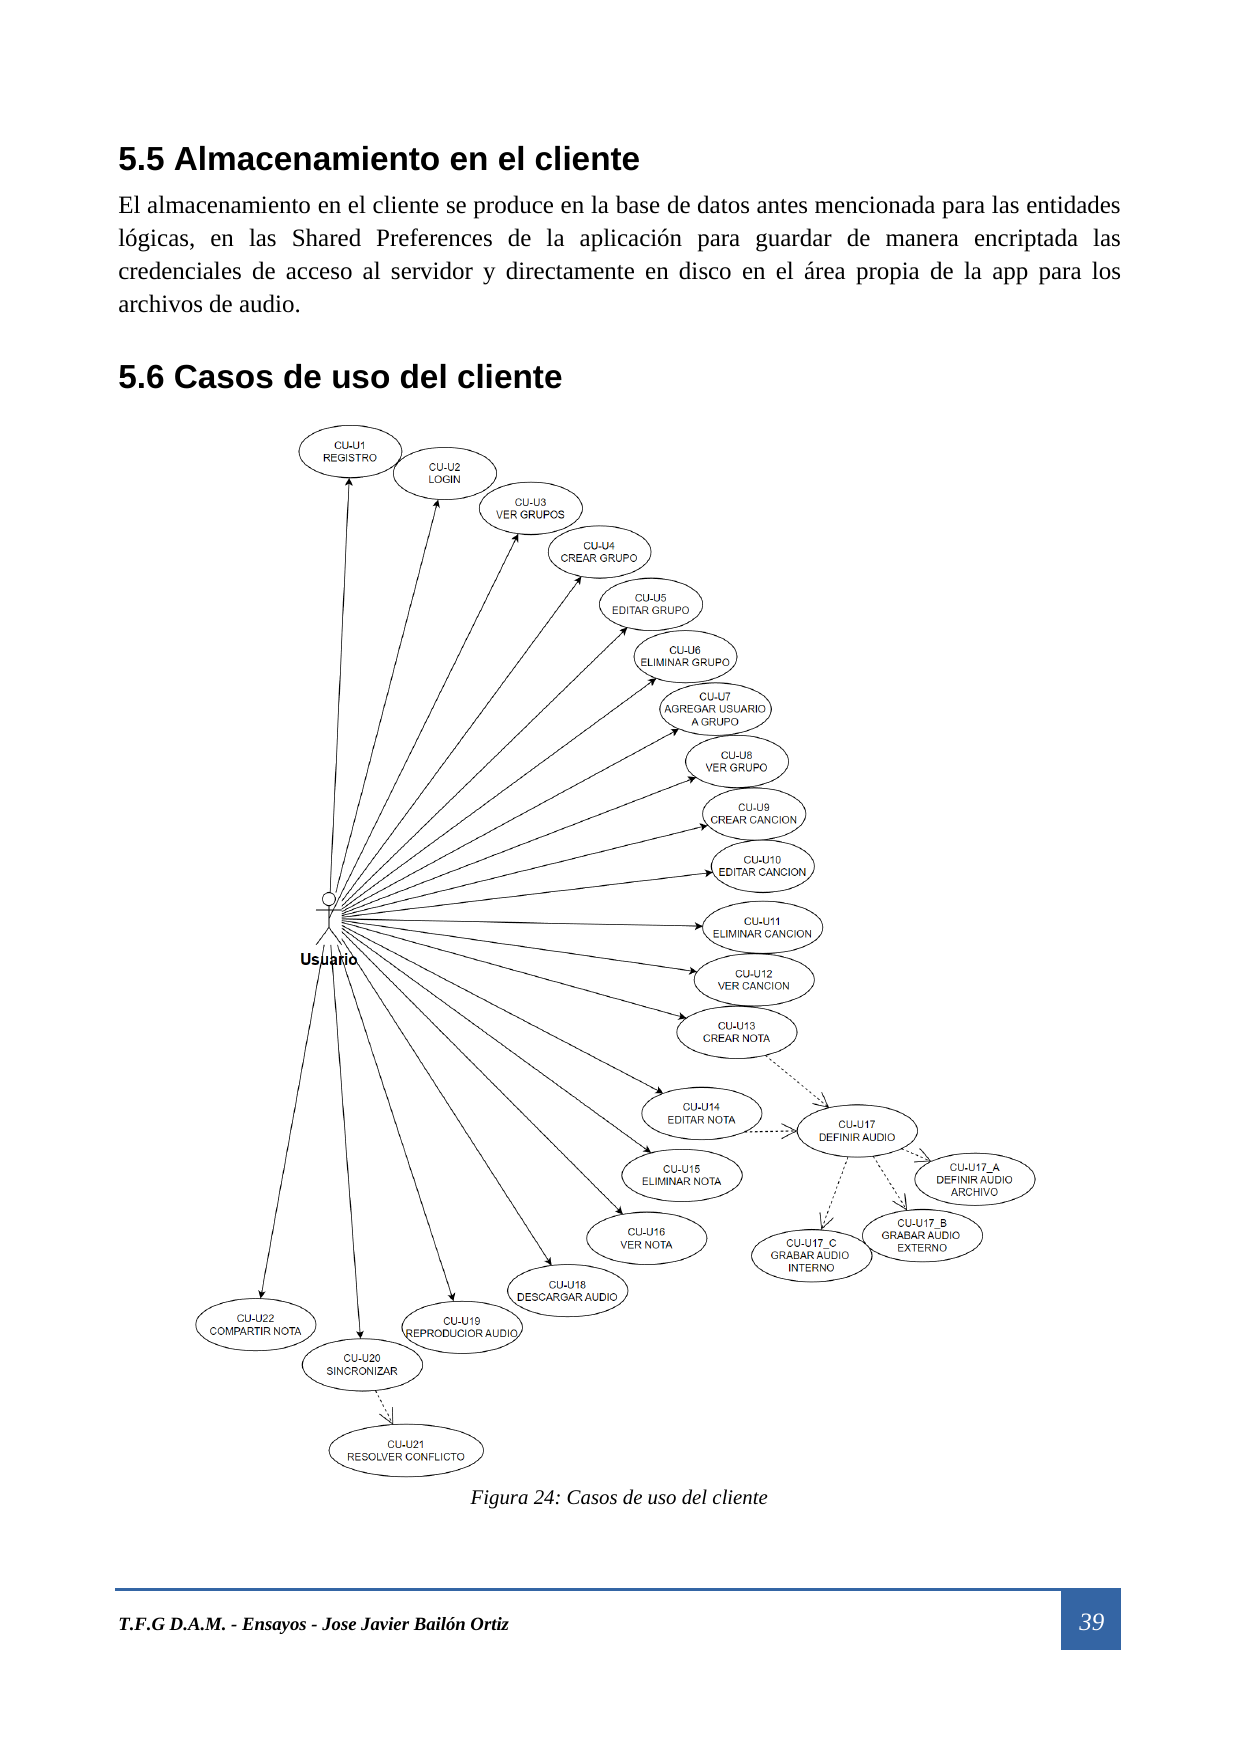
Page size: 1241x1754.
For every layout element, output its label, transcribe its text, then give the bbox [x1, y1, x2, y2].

picture [187, 420, 1053, 1486]
text Figura 24: Casos de uso del cliente [187, 1486, 1053, 1509]
subtitle 5.5 Almacenamiento en el cliente [118, 139, 1122, 177]
text El almacenamiento en el cliente se produce en la base de datos antes mencionada para las entidades lógicas, en las Shared Preferences de la aplicación para guardar de manera encriptada las credenciales de acceso al servidor y directamente en disco en el área propia de la app para los archivos de audio. [118, 190, 1122, 318]
subtitle 5.6 Casos de uso del cliente [118, 357, 1122, 396]
